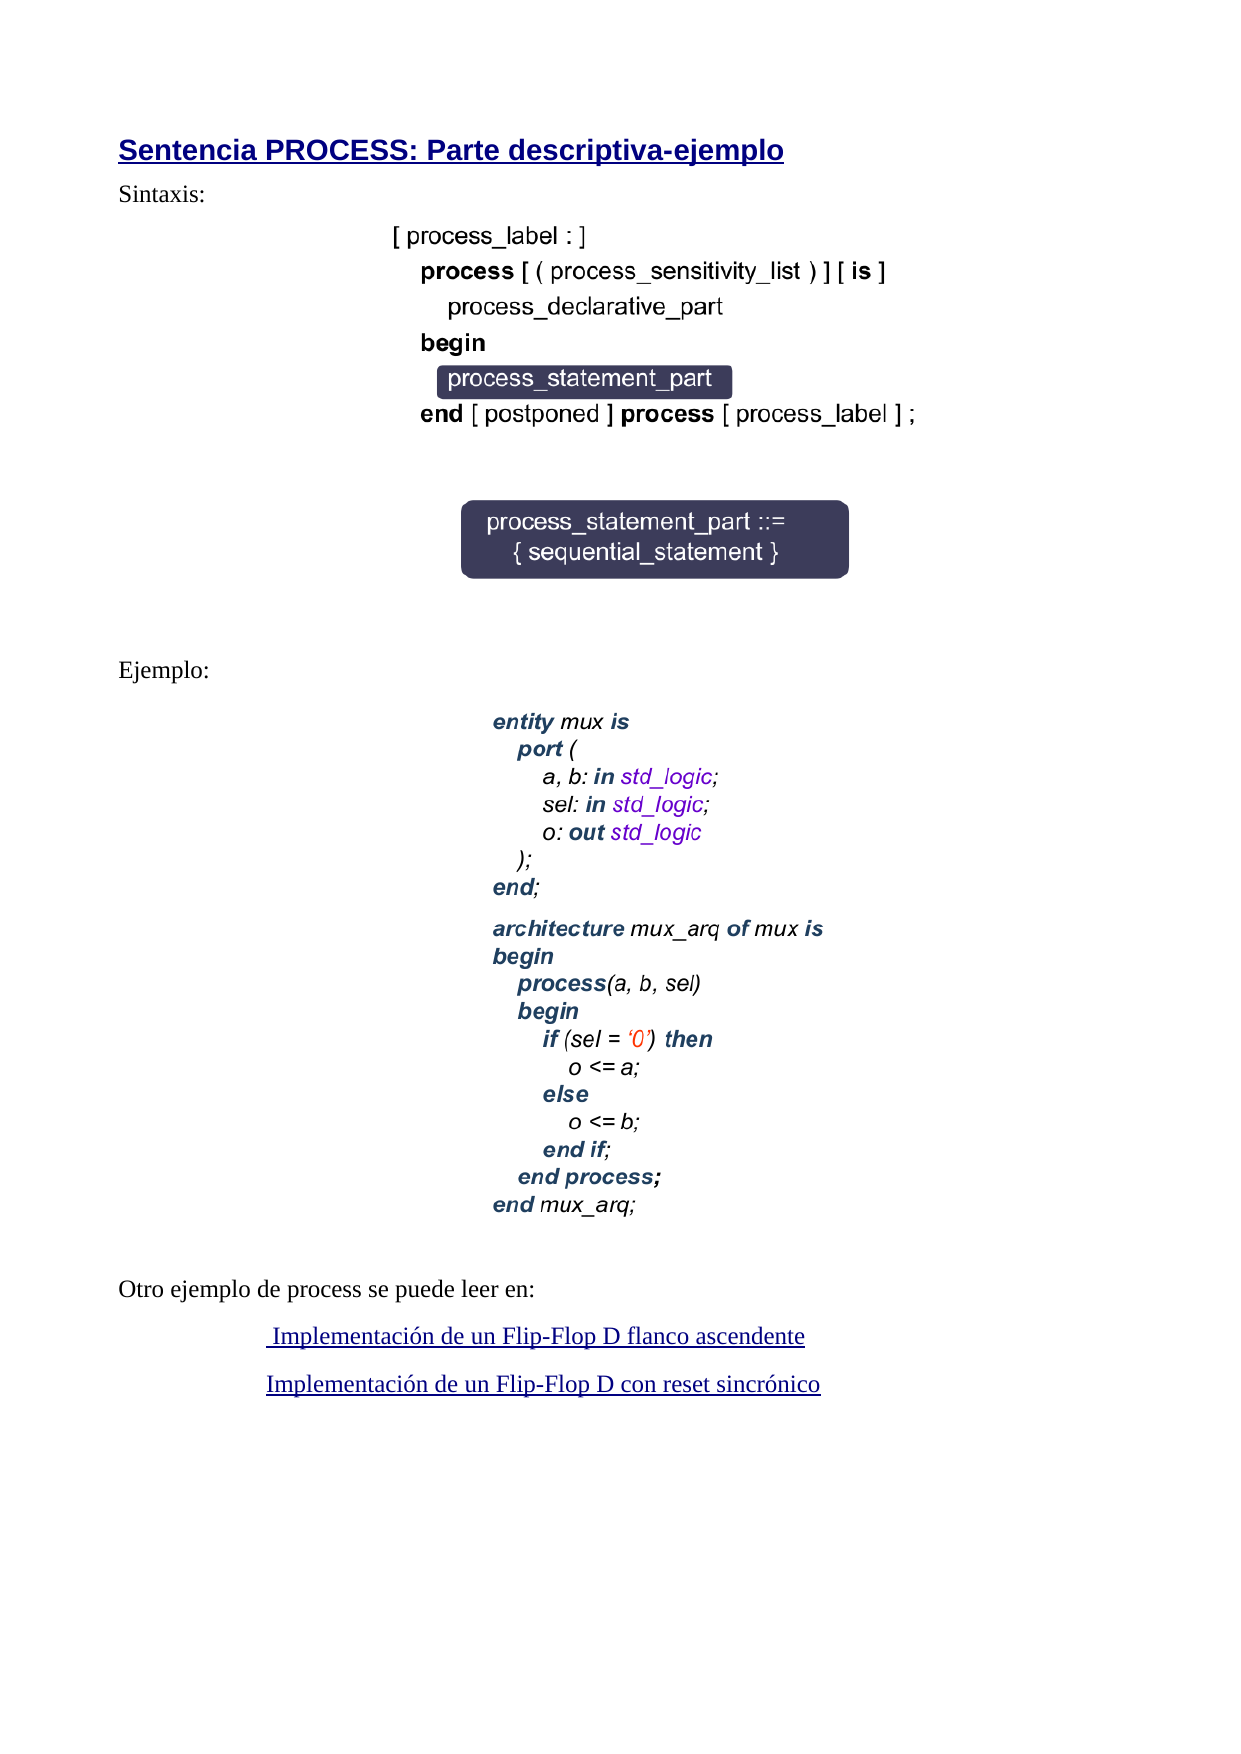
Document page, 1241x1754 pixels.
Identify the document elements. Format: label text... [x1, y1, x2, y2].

picture [391, 700, 868, 1228]
text Ejemplo: [118, 655, 1122, 684]
picture [375, 221, 928, 593]
text Implementación de un Flip-Flop D flanco ascendente [118, 1321, 1122, 1350]
text Sintaxis: [118, 179, 1122, 208]
text Otro ejemplo de process se puede leer en: [118, 1274, 1122, 1303]
subtitle Sentencia PROCESS: Parte descriptiva-ejemplo [118, 133, 1122, 166]
text Implementación de un Flip-Flop D con reset sincrónico [118, 1369, 1122, 1398]
